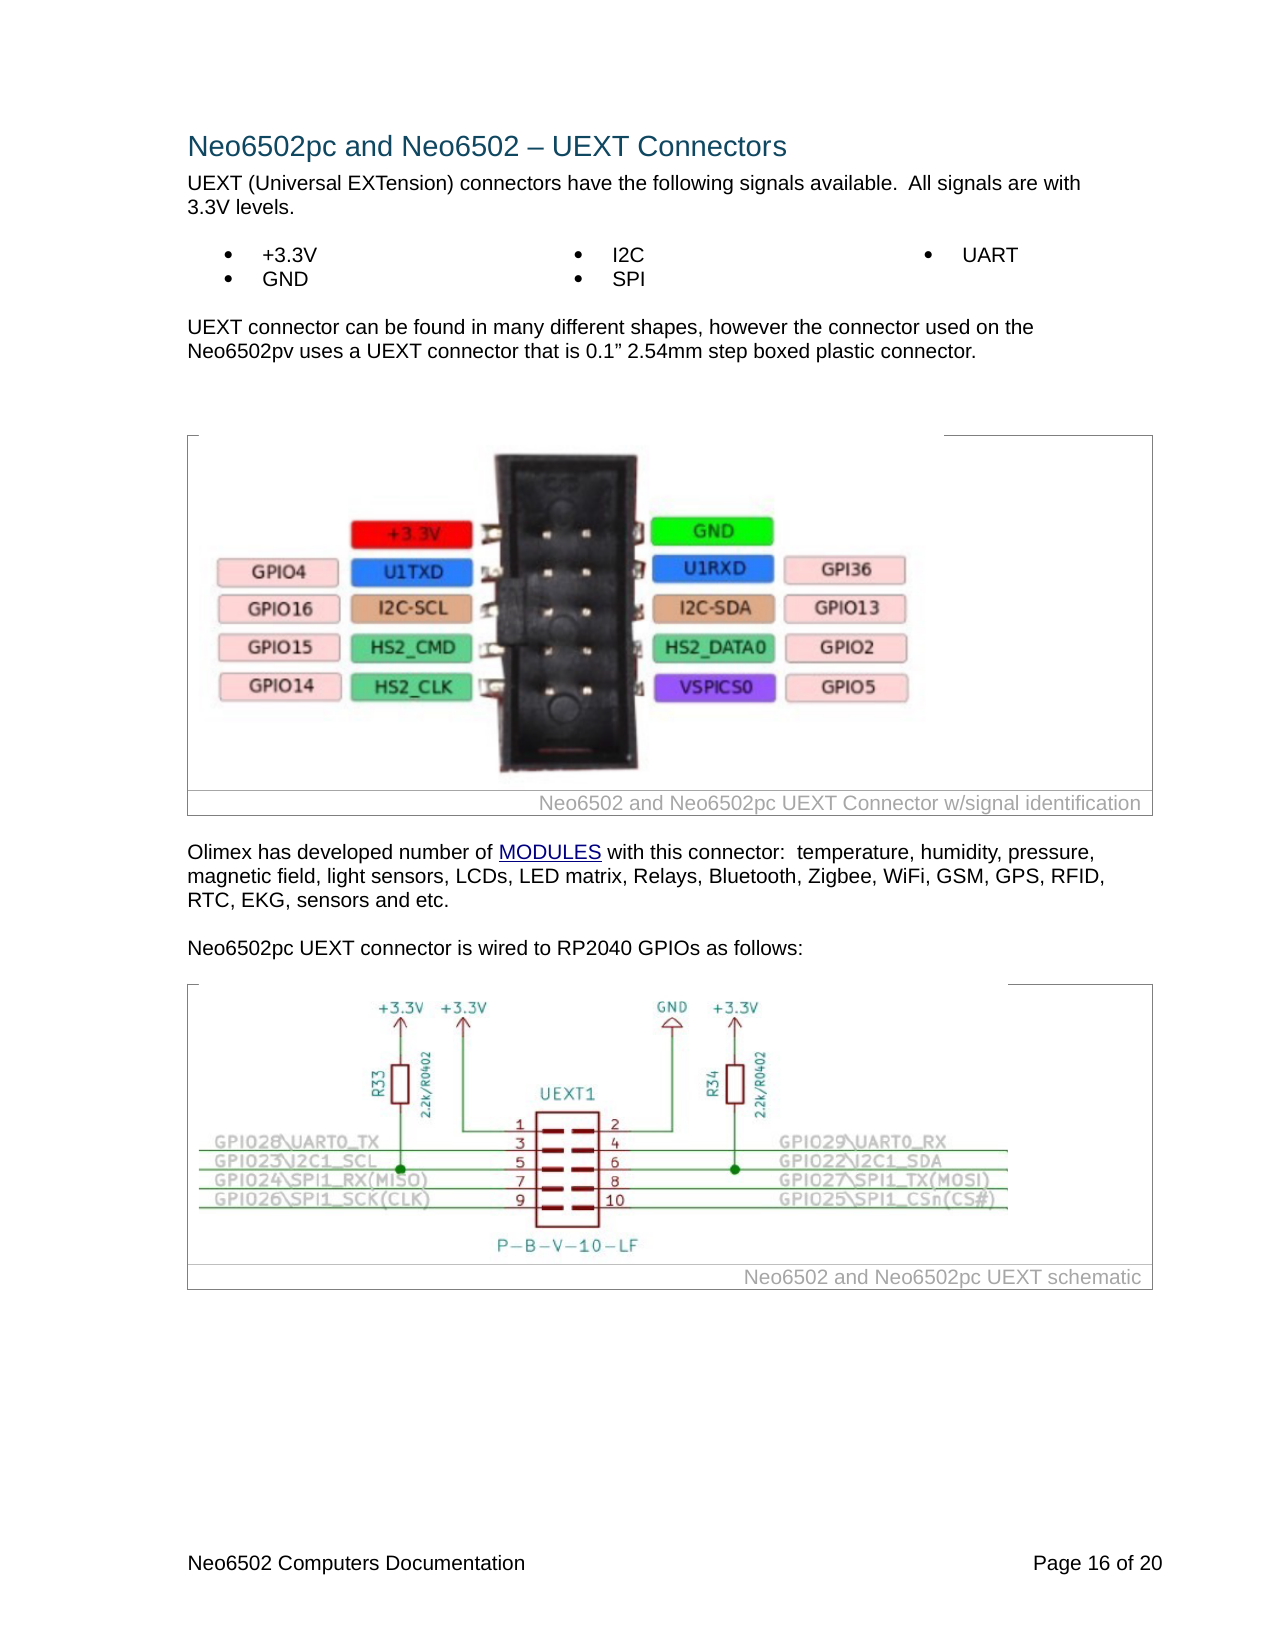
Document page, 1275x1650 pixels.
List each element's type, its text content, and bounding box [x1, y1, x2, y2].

text UEXT connector can be found in many different shapes, however the connector used on the Neo6502pv uses a UEXT connector that is 0.1” 2.54mm step boxed plastic connector. [187, 315, 1118, 363]
picture [198, 435, 944, 790]
table_cell Neo6502 and Neo6502pc UEXT Connector w/signal identification [188, 791, 1152, 815]
table_header [944, 436, 1152, 790]
list SPI [574, 267, 768, 291]
text UEXT (Universal EXTension) connectors have the following signals available. All signals are with 3.3V levels. [187, 171, 1118, 219]
table_header [1008, 985, 1152, 1264]
subtitle Neo6502pc and Neo6502 – UEXT Connectors [187, 129, 1162, 163]
table_cell Neo6502 and Neo6502pc UEXT schematic [188, 1265, 1152, 1289]
list GND [224, 267, 418, 291]
list I2C [574, 243, 768, 267]
list UART [924, 243, 1118, 267]
picture [198, 984, 1008, 1264]
table_header [188, 436, 198, 790]
text Neo6502pc UEXT connector is wired to RP2040 GPIOs as follows: [187, 936, 1118, 959]
table_header [188, 985, 198, 1264]
list +3.3V [224, 243, 418, 267]
text Olimex has developed number of MODULES with this connector: temperature, humidity, pressure, magnetic field, light sensors, LCDs, LED matrix, Relays, Bluetooth, Zigbee, WiFi, GSM, GPS, RFID, RTC, EKG, sensors and etc. [187, 840, 1118, 912]
